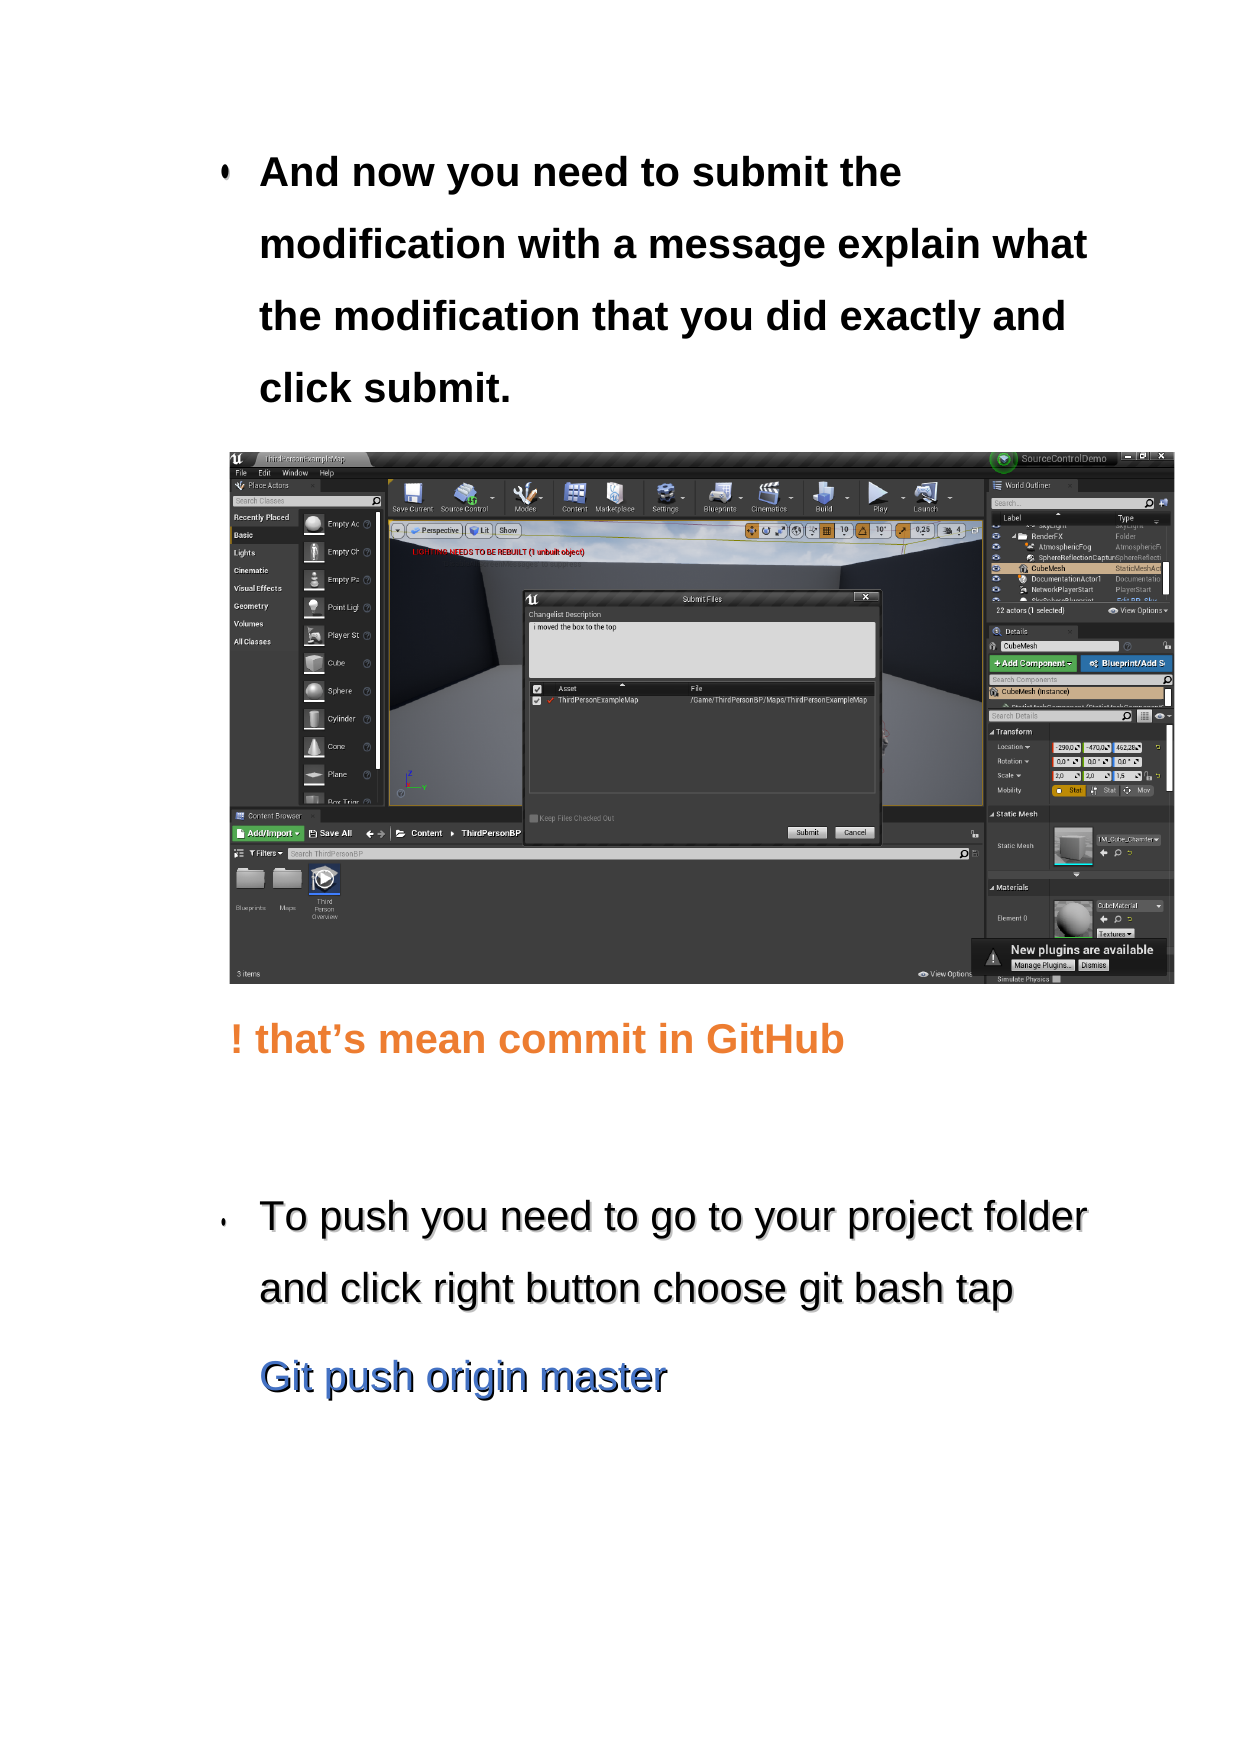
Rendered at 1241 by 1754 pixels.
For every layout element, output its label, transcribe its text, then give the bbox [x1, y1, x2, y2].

list And now you need to submit the modification with a message explain what the modification that you did exactly and click submit. [221, 148, 1093, 411]
text Git push origin master [259, 1352, 1093, 1399]
list To push you need to go to your project folder and click right button choose git bash tap [221, 1191, 1093, 1311]
list ! that’s mean commit in GitHub [229, 1014, 1093, 1062]
